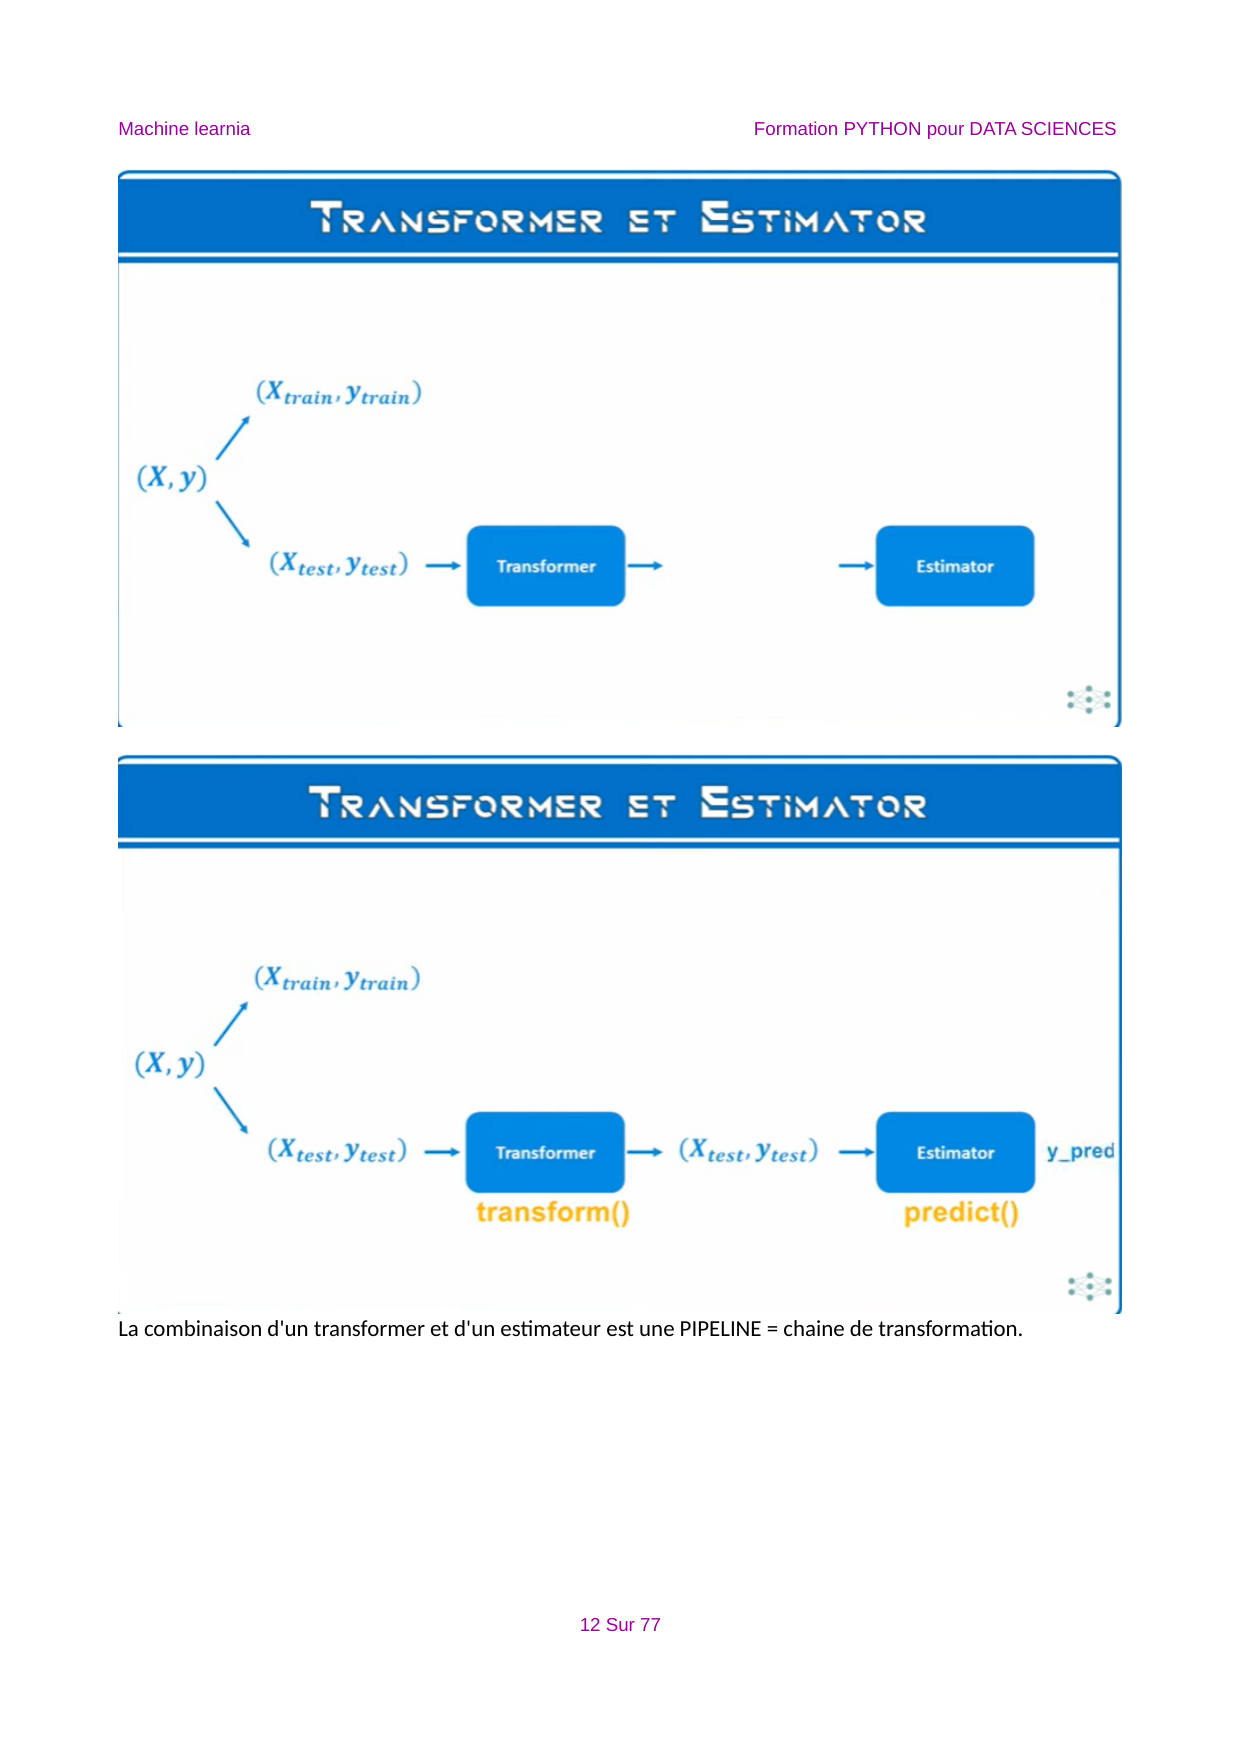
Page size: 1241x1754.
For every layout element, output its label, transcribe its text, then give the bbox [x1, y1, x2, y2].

picture [118, 169, 1122, 727]
text La combinaison d'un transformer et d'un estimateur est une PIPELINE = chaine de transformation. [118, 1314, 1122, 1342]
picture [118, 754, 1122, 1314]
